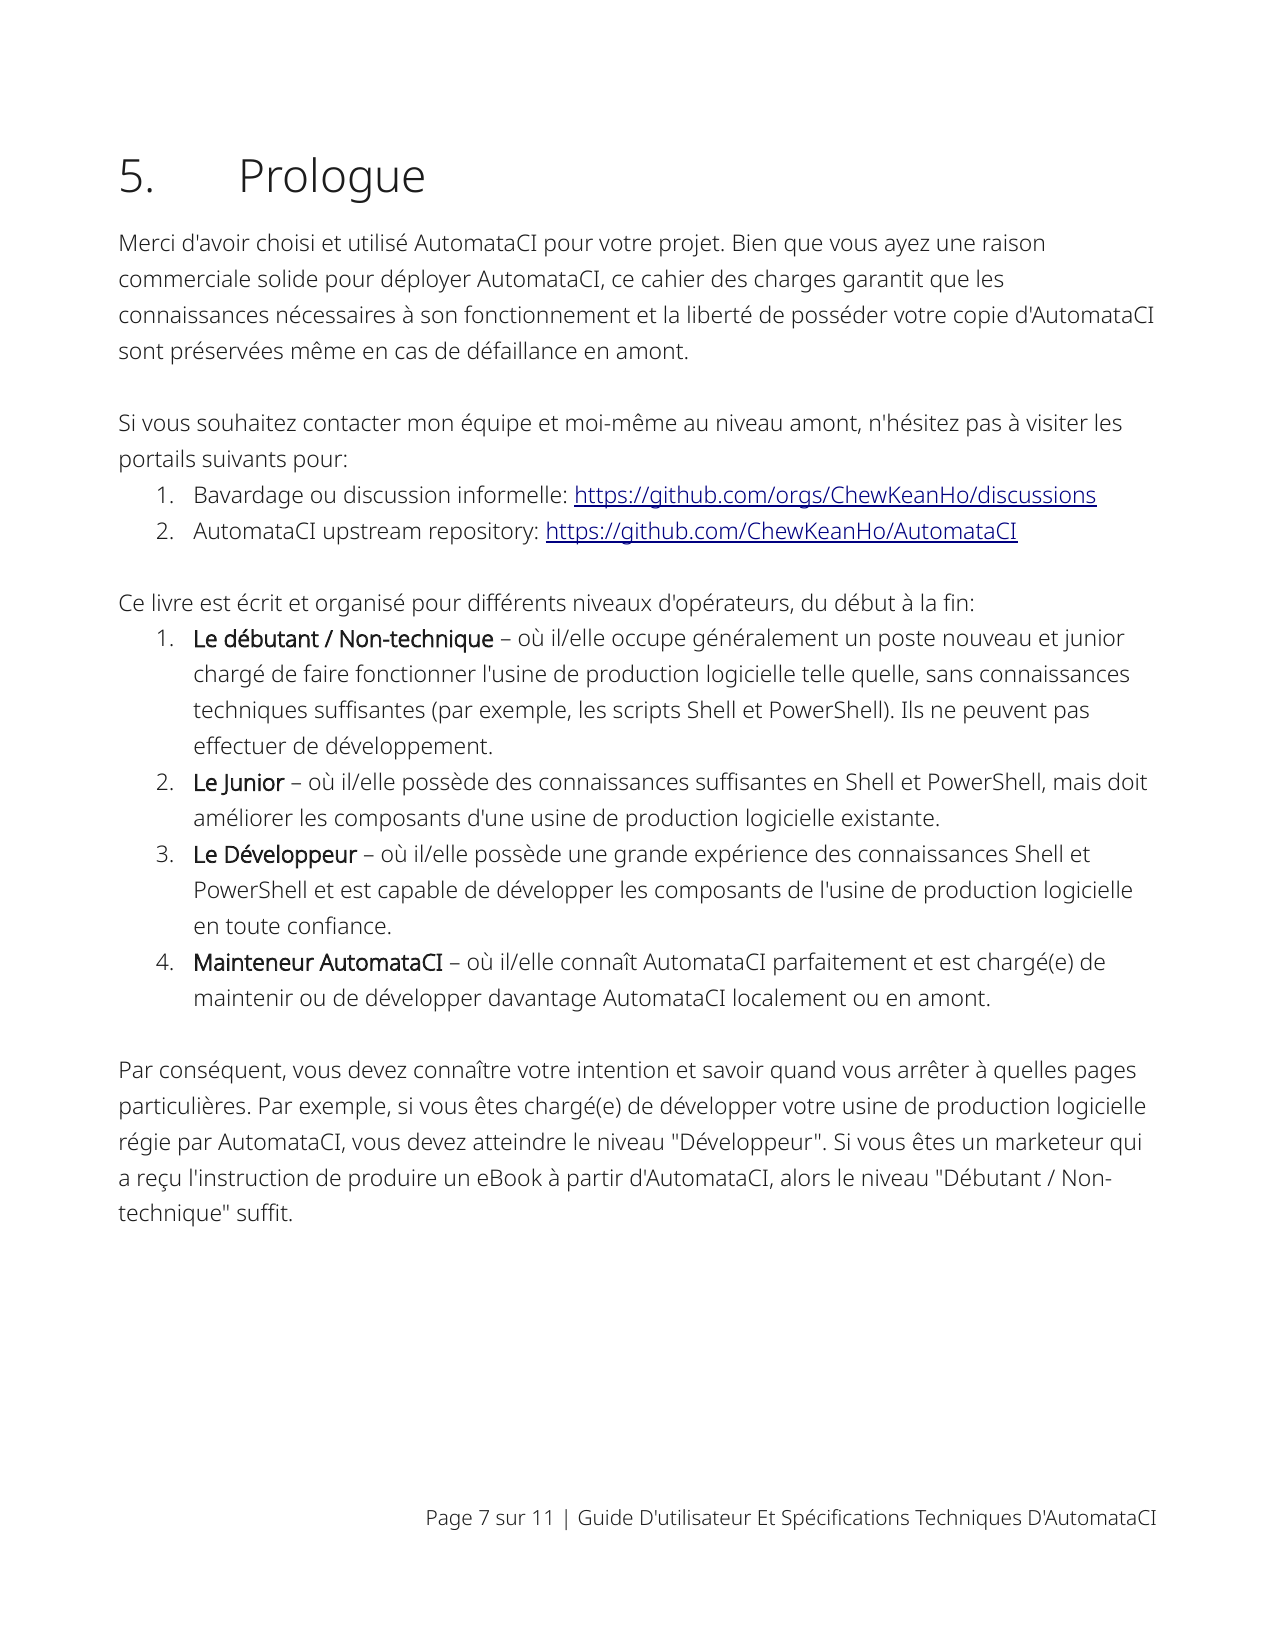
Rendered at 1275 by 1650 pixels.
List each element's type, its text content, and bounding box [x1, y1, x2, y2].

list AutomataCI upstream repository: https://github.com/ChewKeanHo/AutomataCI [156, 514, 1157, 546]
list Mainteneur AutomataCI – où il/elle connaît AutomataCI parfaitement et est chargé(e) de maintenir ou de développer davantage AutomataCI localement ou en amont. [156, 946, 1157, 1013]
list Le Développeur – où il/elle possède une grande expérience des connaissances Shell et PowerShell et est capable de développer les composants de l'usine de production logicielle en toute confiance. [156, 838, 1157, 941]
text Merci d'avoir choisi et utilisé AutomataCI pour votre projet. Bien que vous ayez une raison commerciale solide pour déployer AutomataCI, ce cahier des charges garantit que les connaissances nécessaires à son fonctionnement et la liberté de posséder votre copie d'AutomataCI sont préservées même en cas de défaillance en amont. [118, 227, 1157, 366]
text Ce livre est écrit et organisé pour différents niveaux d'opérateurs, du début à la fin: [118, 586, 1157, 618]
list Le Junior – où il/elle possède des connaissances suffisantes en Shell et PowerShell, mais doit améliorer les composants d'une usine de production logicielle existante. [156, 766, 1157, 833]
subtitle Prologue [118, 143, 1157, 206]
list Le débutant / Non-technique – où il/elle occupe généralement un poste nouveau et junior chargé de faire fonctionner l'usine de production logicielle telle quelle, sans connaissances techniques suffisantes (par exemple, les scripts Shell et PowerShell). Ils ne peuvent pas effectuer de développement. [156, 622, 1157, 761]
text Si vous souhaitez contacter mon équipe et moi-même au niveau amont, n'hésitez pas à visiter les portails suivants pour: [118, 407, 1157, 474]
list Bavardage ou discussion informelle: https://github.com/orgs/ChewKeanHo/discussions [156, 479, 1157, 510]
text Par conséquent, vous devez connaître votre intention et savoir quand vous arrêter à quelles pages particulières. Par exemple, si vous êtes chargé(e) de développer votre usine de production logicielle régie par AutomataCI, vous devez atteindre le niveau "Développeur". Si vous êtes un marketeur qui a reçu l'instruction de produire un eBook à partir d'AutomataCI, alors le niveau "Débutant / Non-technique" suffit. [118, 1054, 1157, 1229]
